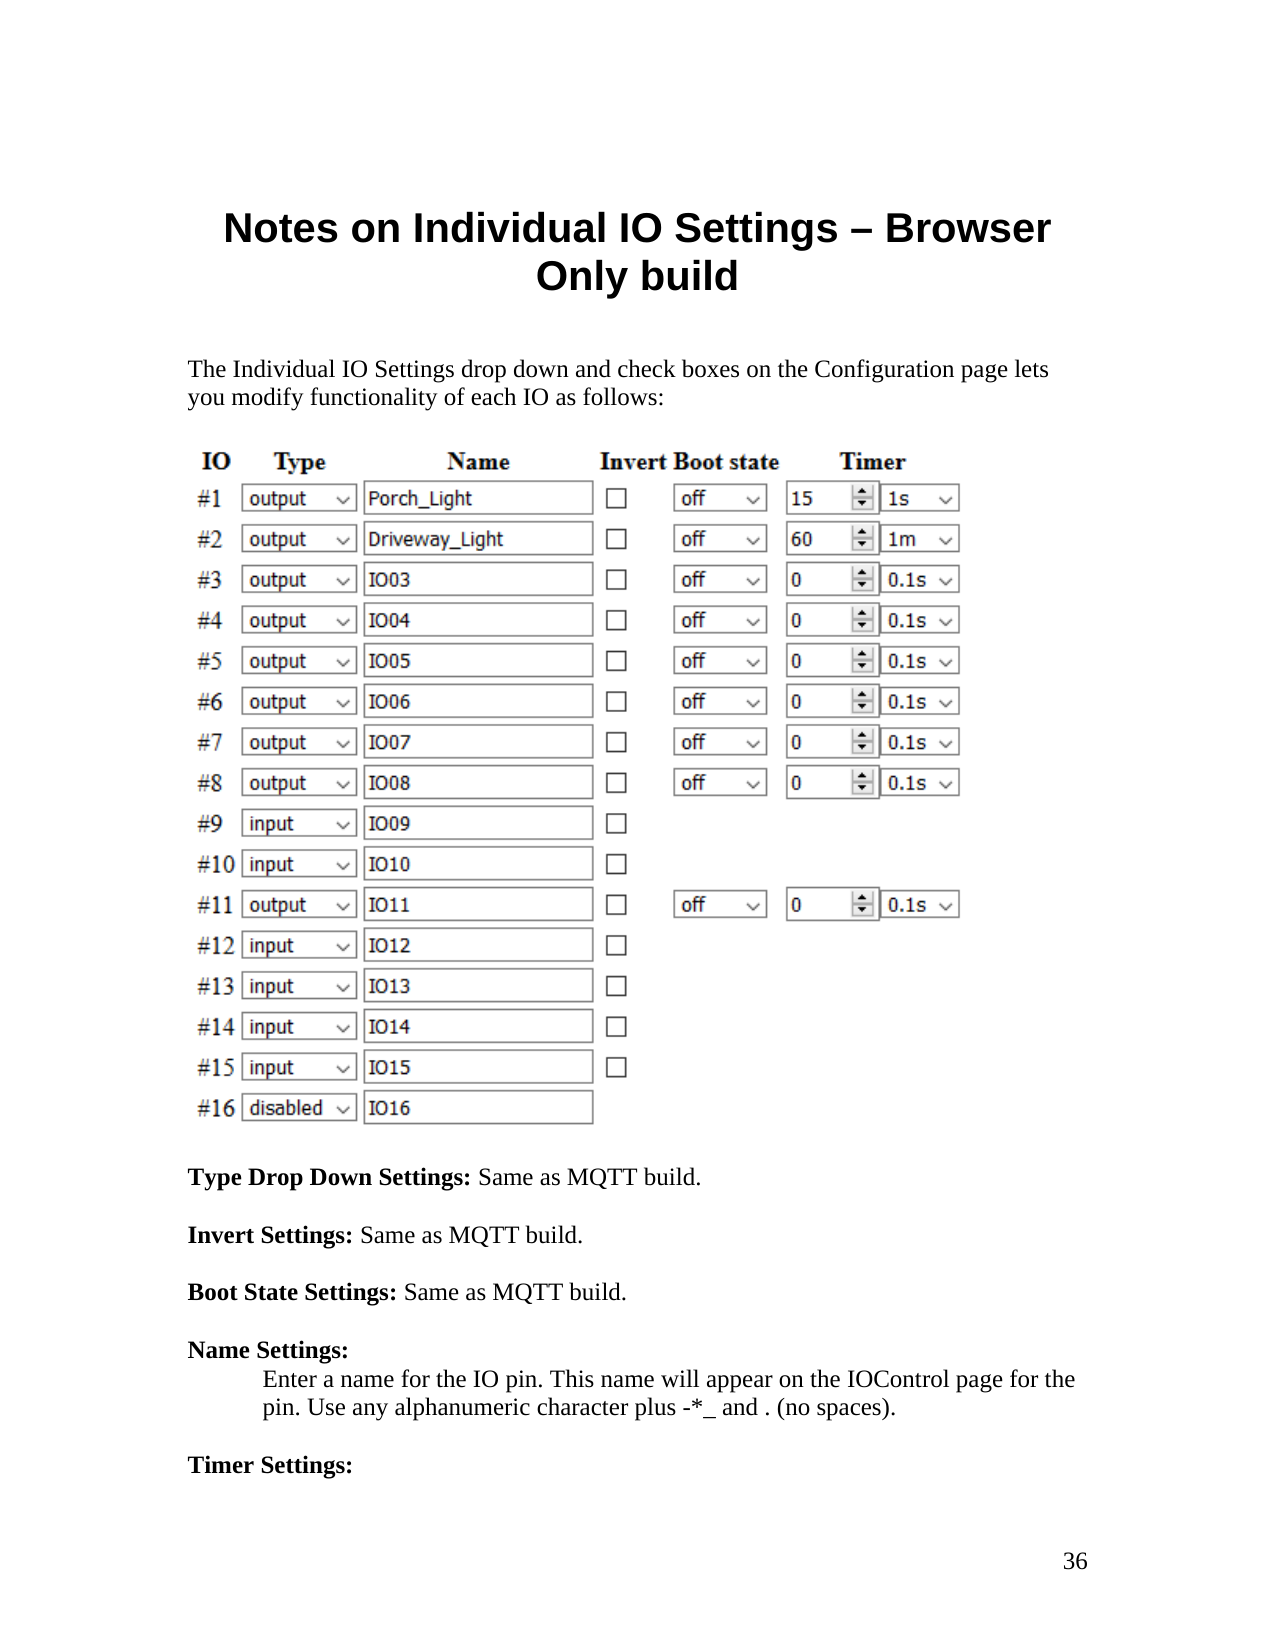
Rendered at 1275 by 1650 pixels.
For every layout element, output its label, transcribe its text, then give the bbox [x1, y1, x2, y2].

text Boot State Settings: Same as MQTT build. [187, 1277, 1087, 1306]
text Invert Settings: Same as MQTT build. [187, 1220, 1087, 1249]
text Timer Settings: [187, 1450, 1087, 1479]
text Name Settings: [187, 1335, 1087, 1364]
subtitle Notes on Individual IO Settings – Browser Only build [187, 204, 1087, 299]
text Enter a name for the IO pin. This name will appear on the IOControl page for the pin. Use any alphanumeric character plus -*_ and . (no spaces). [262, 1364, 1087, 1421]
text The Individual IO Settings drop down and check boxes on the Configuration page lets you modify functionality of each IO as follows: [187, 354, 1087, 411]
picture [187, 440, 982, 1134]
text Type Drop Down Settings: Same as MQTT build. [187, 1162, 1087, 1191]
